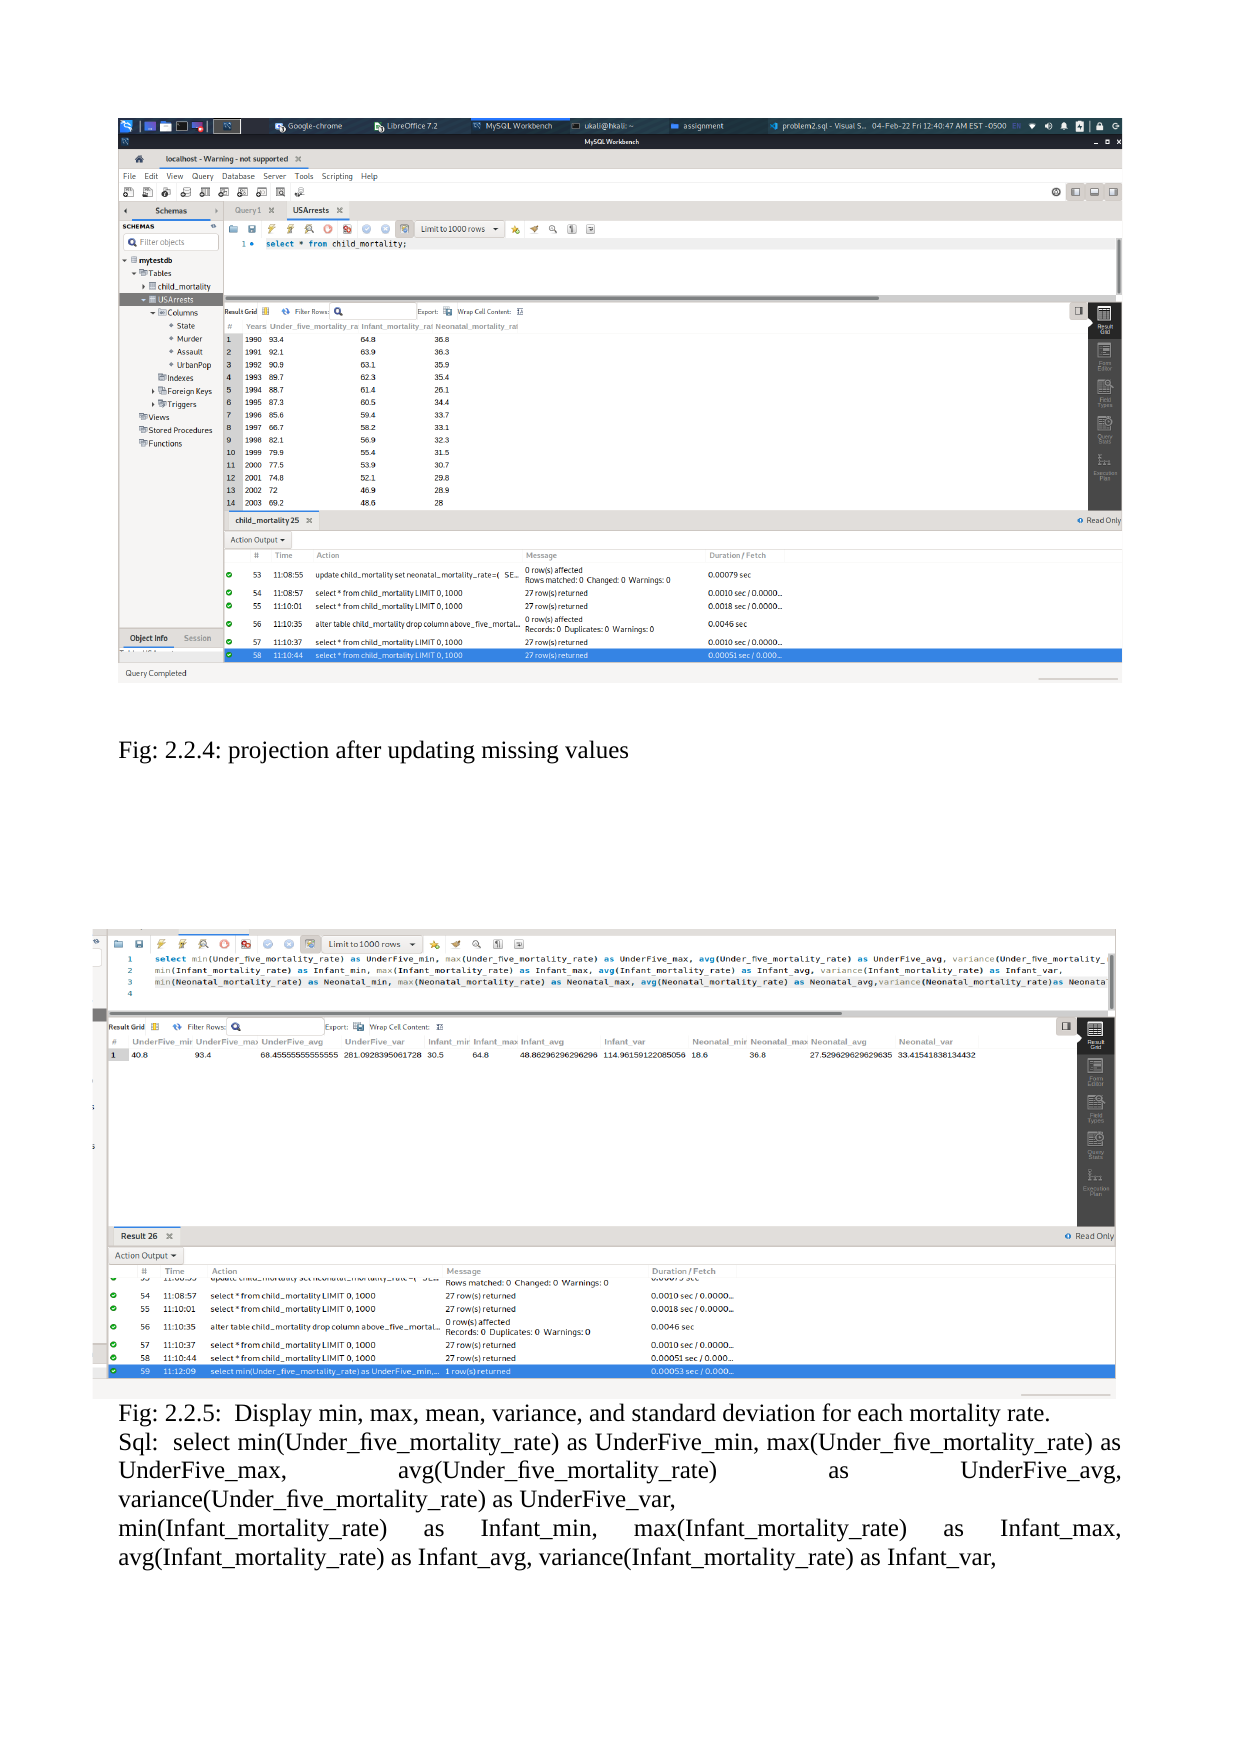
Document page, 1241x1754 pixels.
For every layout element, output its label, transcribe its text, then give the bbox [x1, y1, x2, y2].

picture [92, 929, 1116, 1399]
text Sql: select min(Under_ﬁve_mortality_rate) as UnderFive_min, max(Under_ﬁve_mortality_rate) as UnderFive_max, avg(Under_ﬁve_mortality_rate) as UnderFive_avg, variance(Under_ﬁve_mortality_rate) as UnderFive_var, [118, 1427, 1122, 1513]
text Fig: 2.2.4: projection after updating missing values [118, 735, 1122, 763]
picture [118, 118, 1123, 683]
text min(Infant_mortality_rate) as Infant_min, max(Infant_mortality_rate) as Infant_max, avg(Infant_mortality_rate) as Infant_avg, variance(Infant_mortality_rate) as Infant_var, [118, 1513, 1122, 1571]
text Fig: 2.2.5: Display min, max, mean, variance, and standard deviation for each mortality rate. [118, 925, 1122, 1427]
